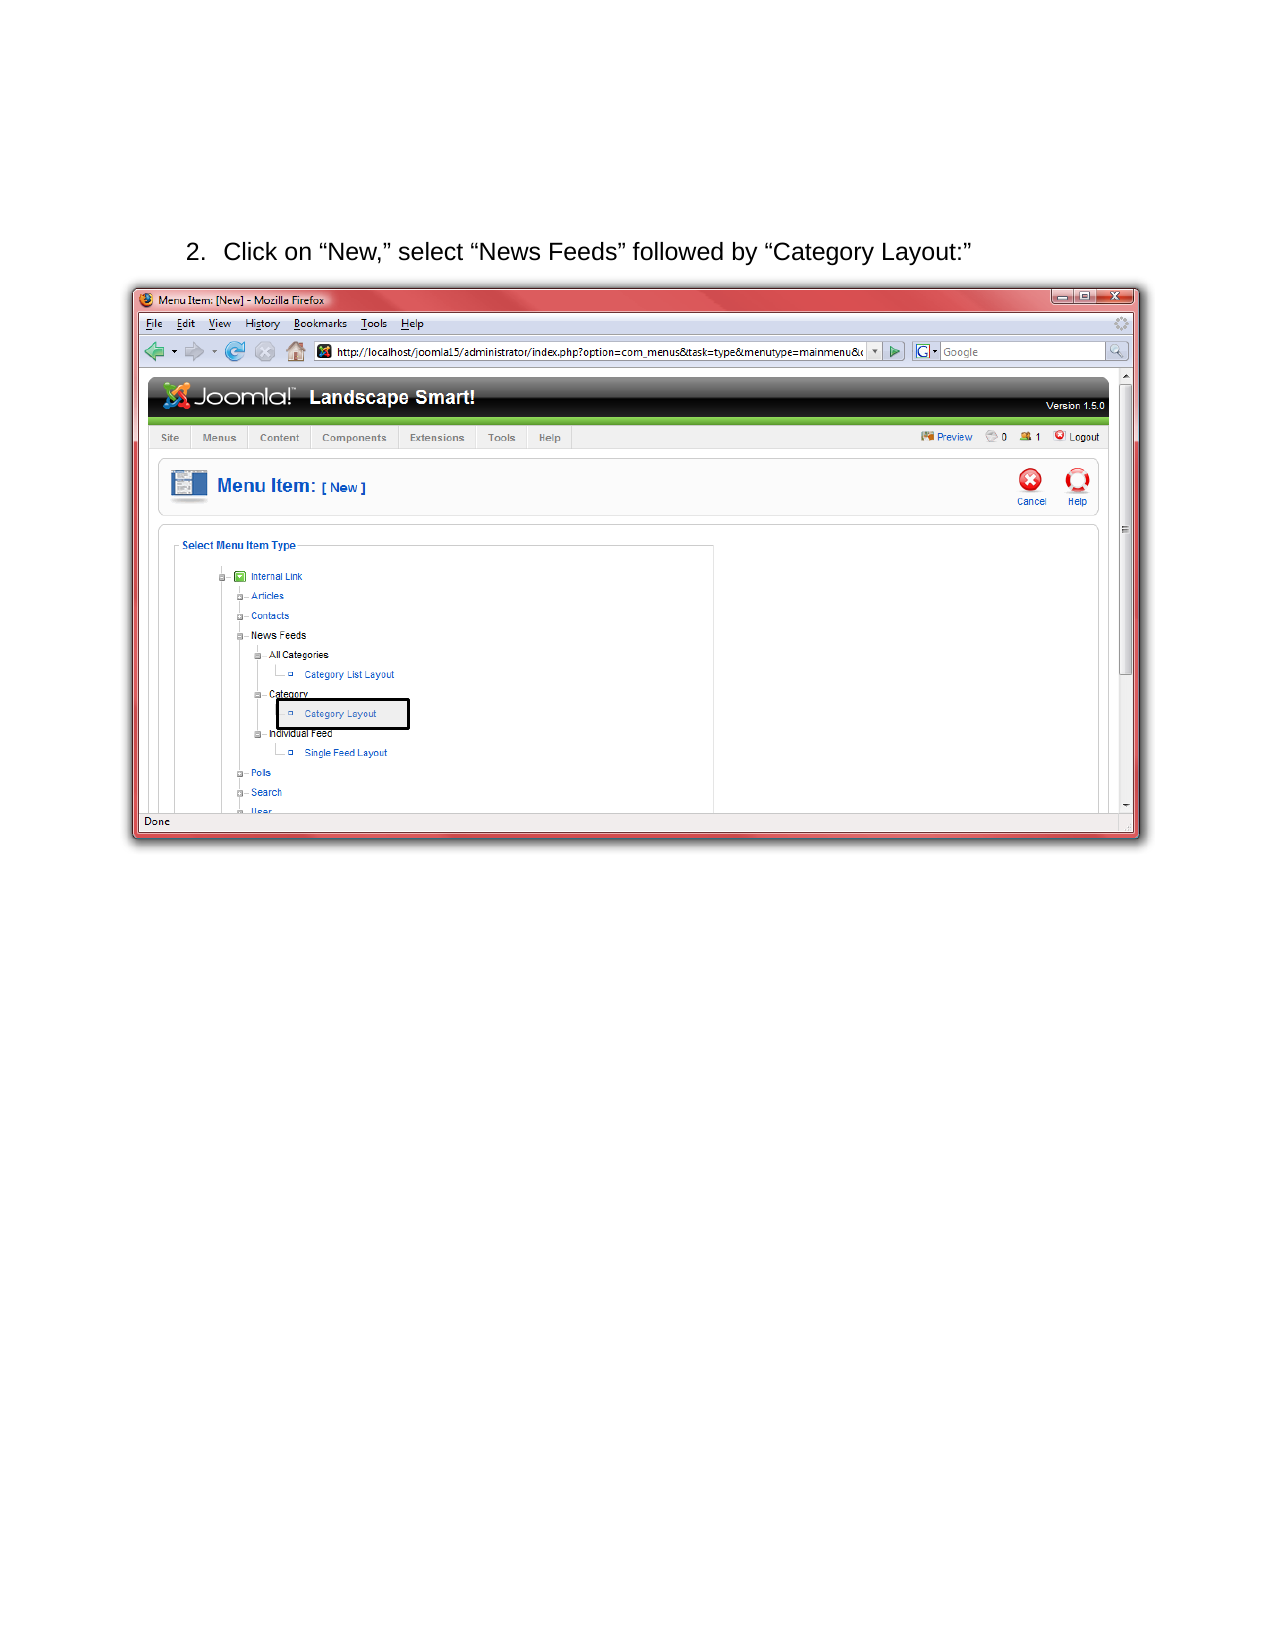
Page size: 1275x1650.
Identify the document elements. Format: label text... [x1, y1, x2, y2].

list Click on “New,” select “News Feeds” followed by “Category Layout:” [186, 237, 1157, 265]
picture [119, 275, 1156, 855]
